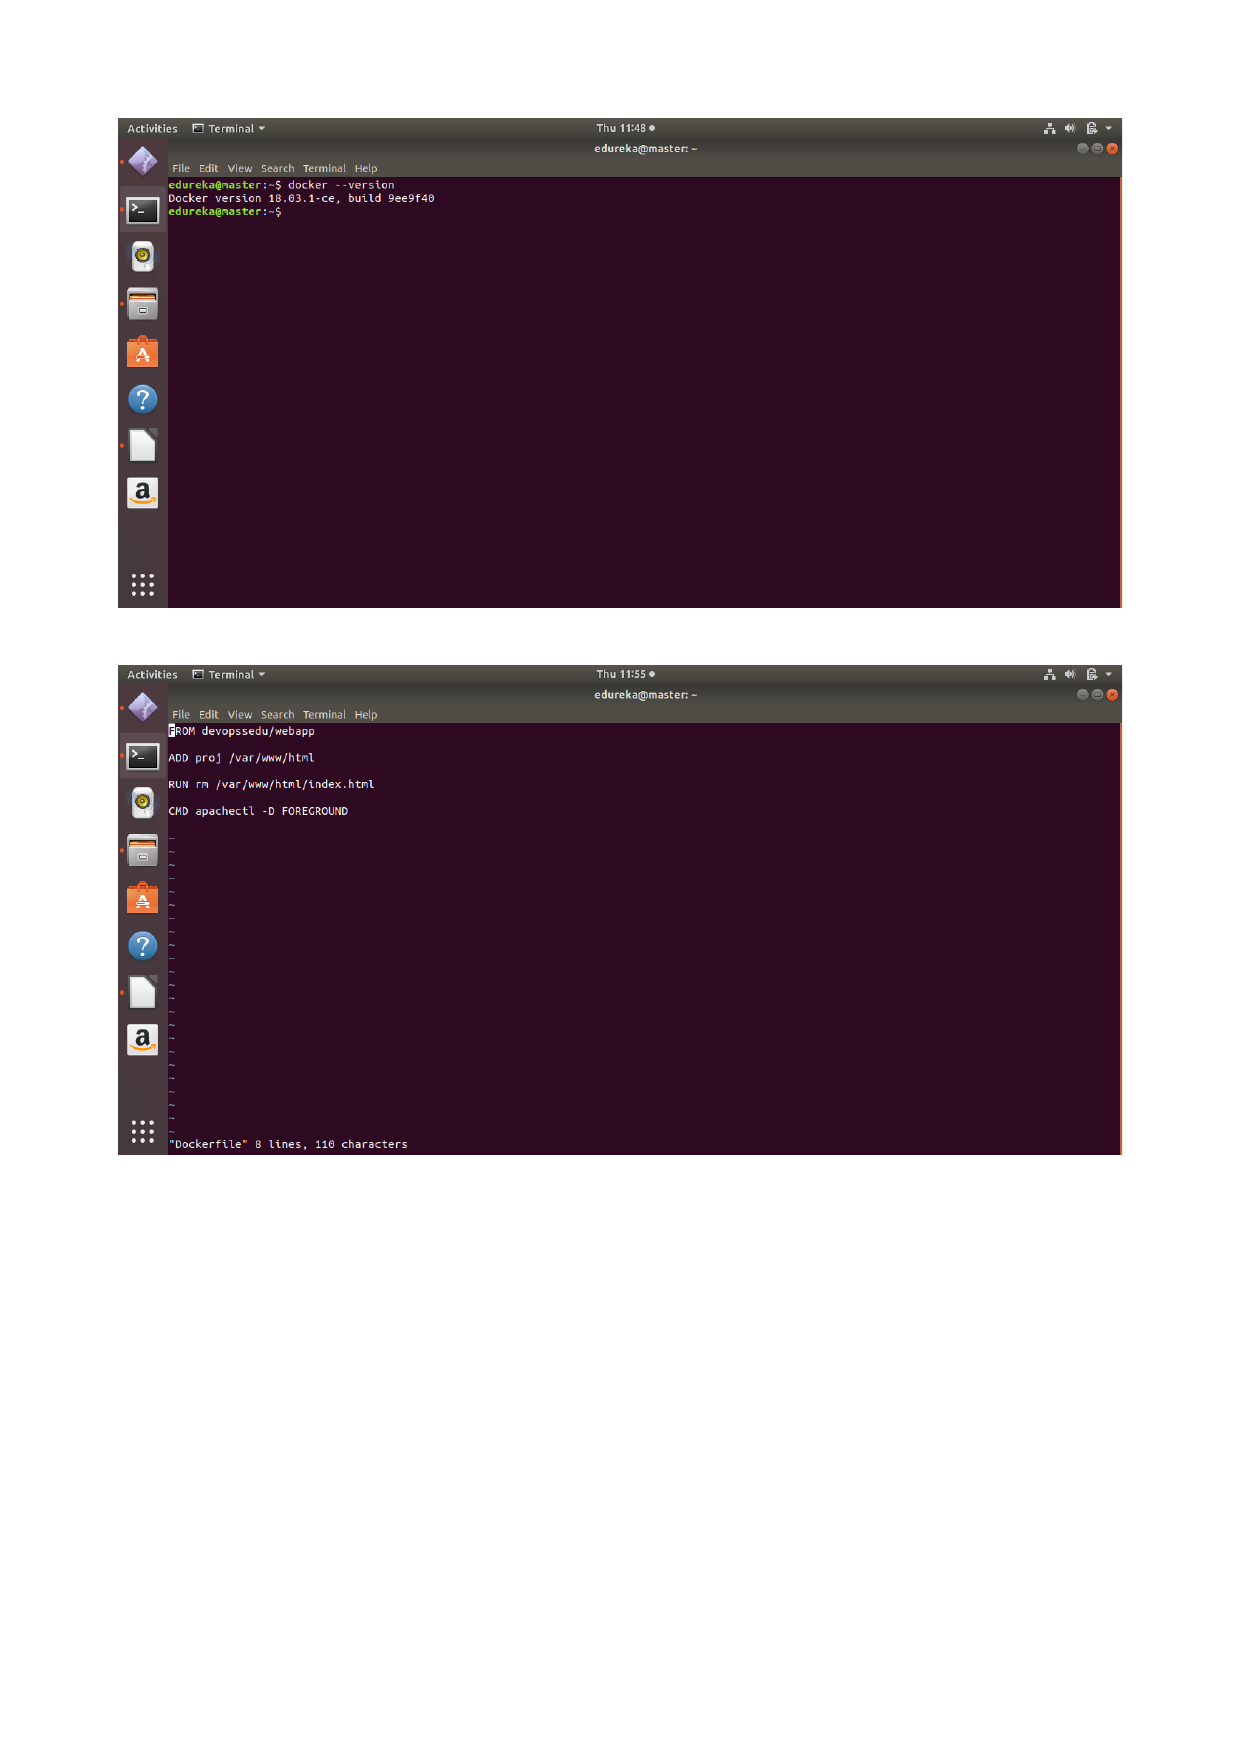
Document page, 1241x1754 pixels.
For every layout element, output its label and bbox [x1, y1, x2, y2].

picture [118, 118, 1123, 608]
picture [118, 665, 1123, 1155]
